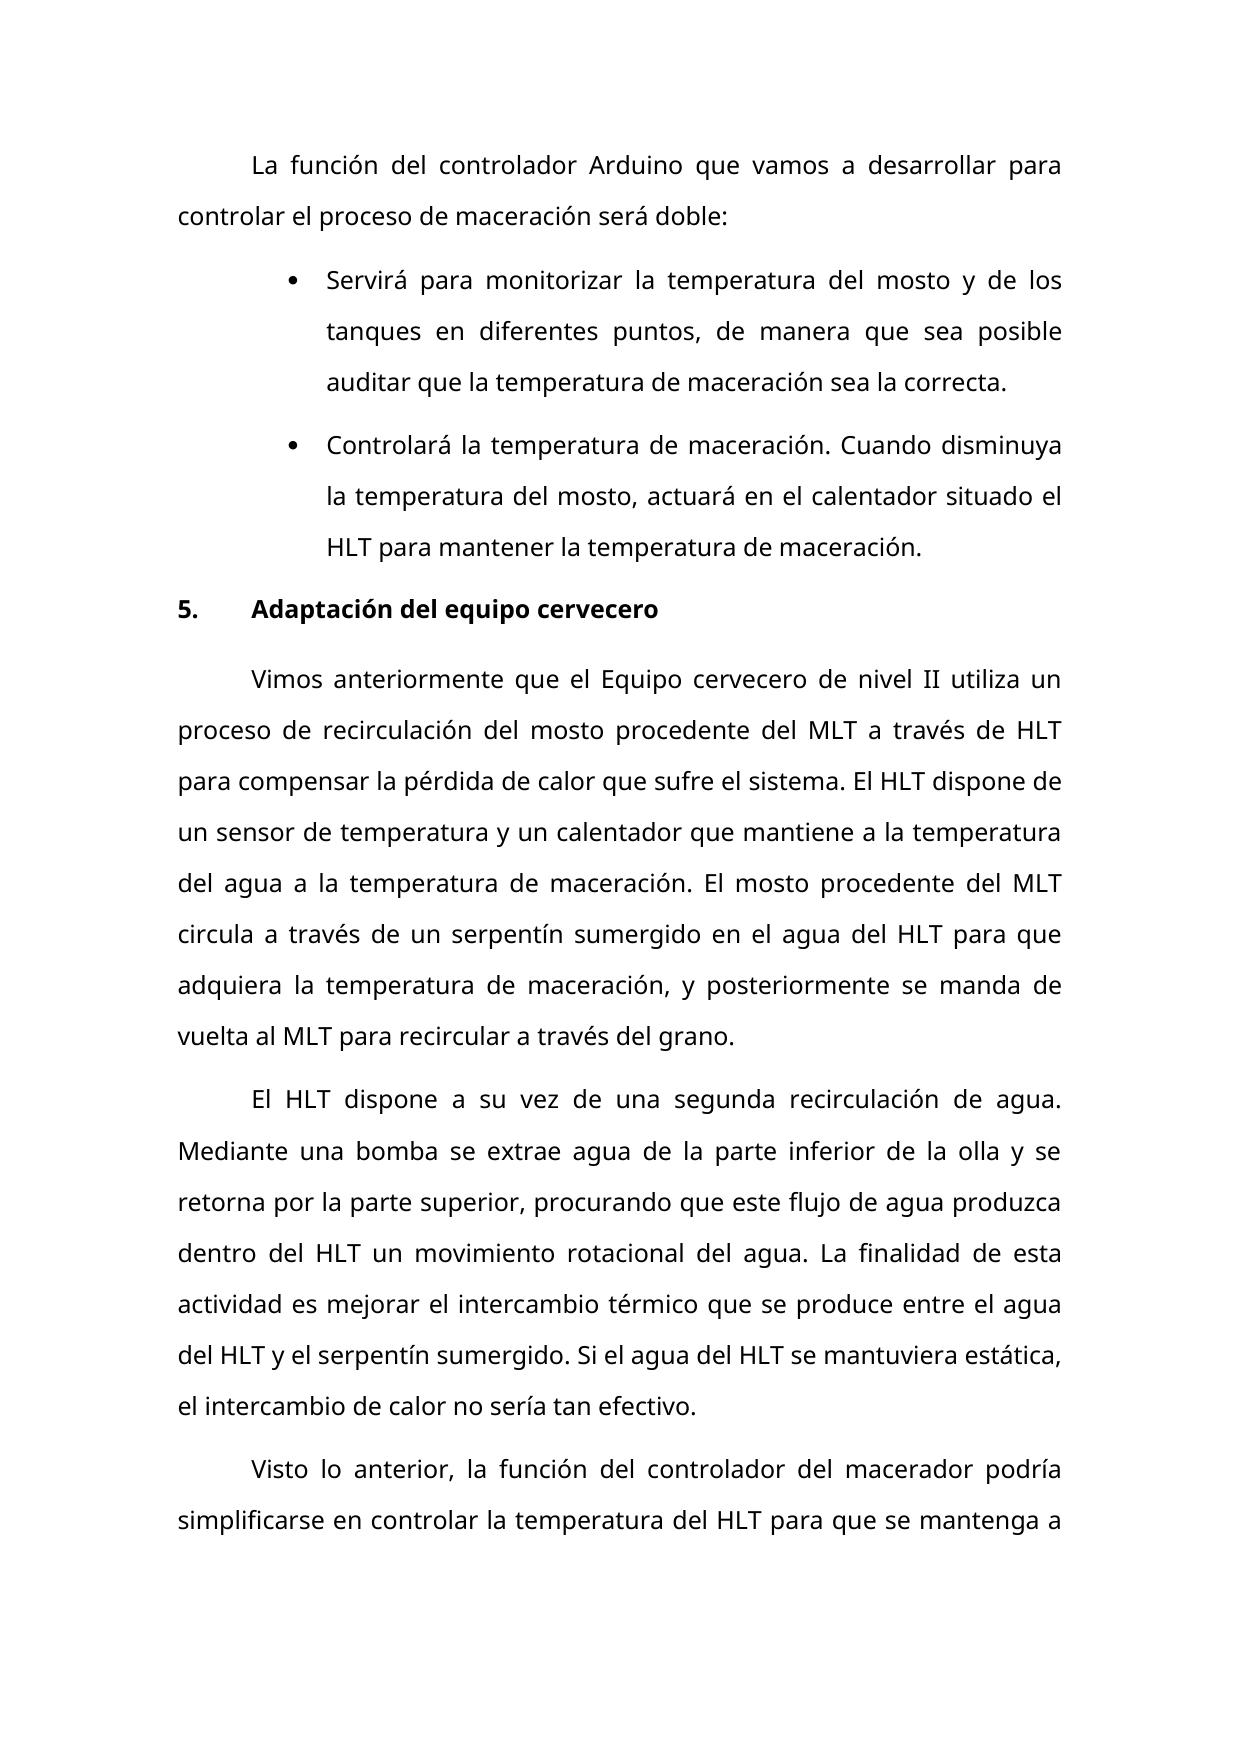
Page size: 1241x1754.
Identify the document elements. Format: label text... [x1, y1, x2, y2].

list Servirá para monitorizar la temperatura del mosto y de los tanques en diferentes puntos, de manera que sea posible auditar que la temperatura de maceración sea la correcta. [288, 262, 1063, 398]
text Visto lo anterior, la función del controlador del macerador podría simplificarse en controlar la temperatura del HLT para que se mantenga a [177, 1452, 1063, 1537]
list Controlará la temperatura de maceración. Cuando disminuya la temperatura del mosto, actuará en el calentador situado el HLT para mantener la temperatura de maceración. [288, 428, 1063, 564]
text El HLT dispone a su vez de una segunda recirculación de agua. Mediante una bomba se extrae agua de la parte inferior de la olla y se retorna por la parte superior, procurando que este flujo de agua produzca dentro del HLT un movimiento rotacional del agua. La finalidad de esta actividad es mejorar el intercambio térmico que se produce entre el agua del HLT y el serpentín sumergido. Si el agua del HLT se mantuviera estática, el intercambio de calor no sería tan efectivo. [177, 1082, 1063, 1422]
subtitle Adaptación del equipo cervecero [177, 591, 1063, 626]
text La función del controlador Arduino que vamos a desarrollar para controlar el proceso de maceración será doble: [177, 148, 1063, 233]
text Vimos anteriormente que el Equipo cervecero de nivel II utiliza un proceso de recirculación del mosto procedente del MLT a través de HLT para compensar la pérdida de calor que sufre el sistema. El HLT dispone de un sensor de temperatura y un calentador que mantiene a la temperatura del agua a la temperatura de maceración. El mosto procedente del MLT circula a través de un serpentín sumergido en el agua del HLT para que adquiera la temperatura de maceración, y posteriormente se manda de vuelta al MLT para recircular a través del grano. [177, 661, 1063, 1053]
